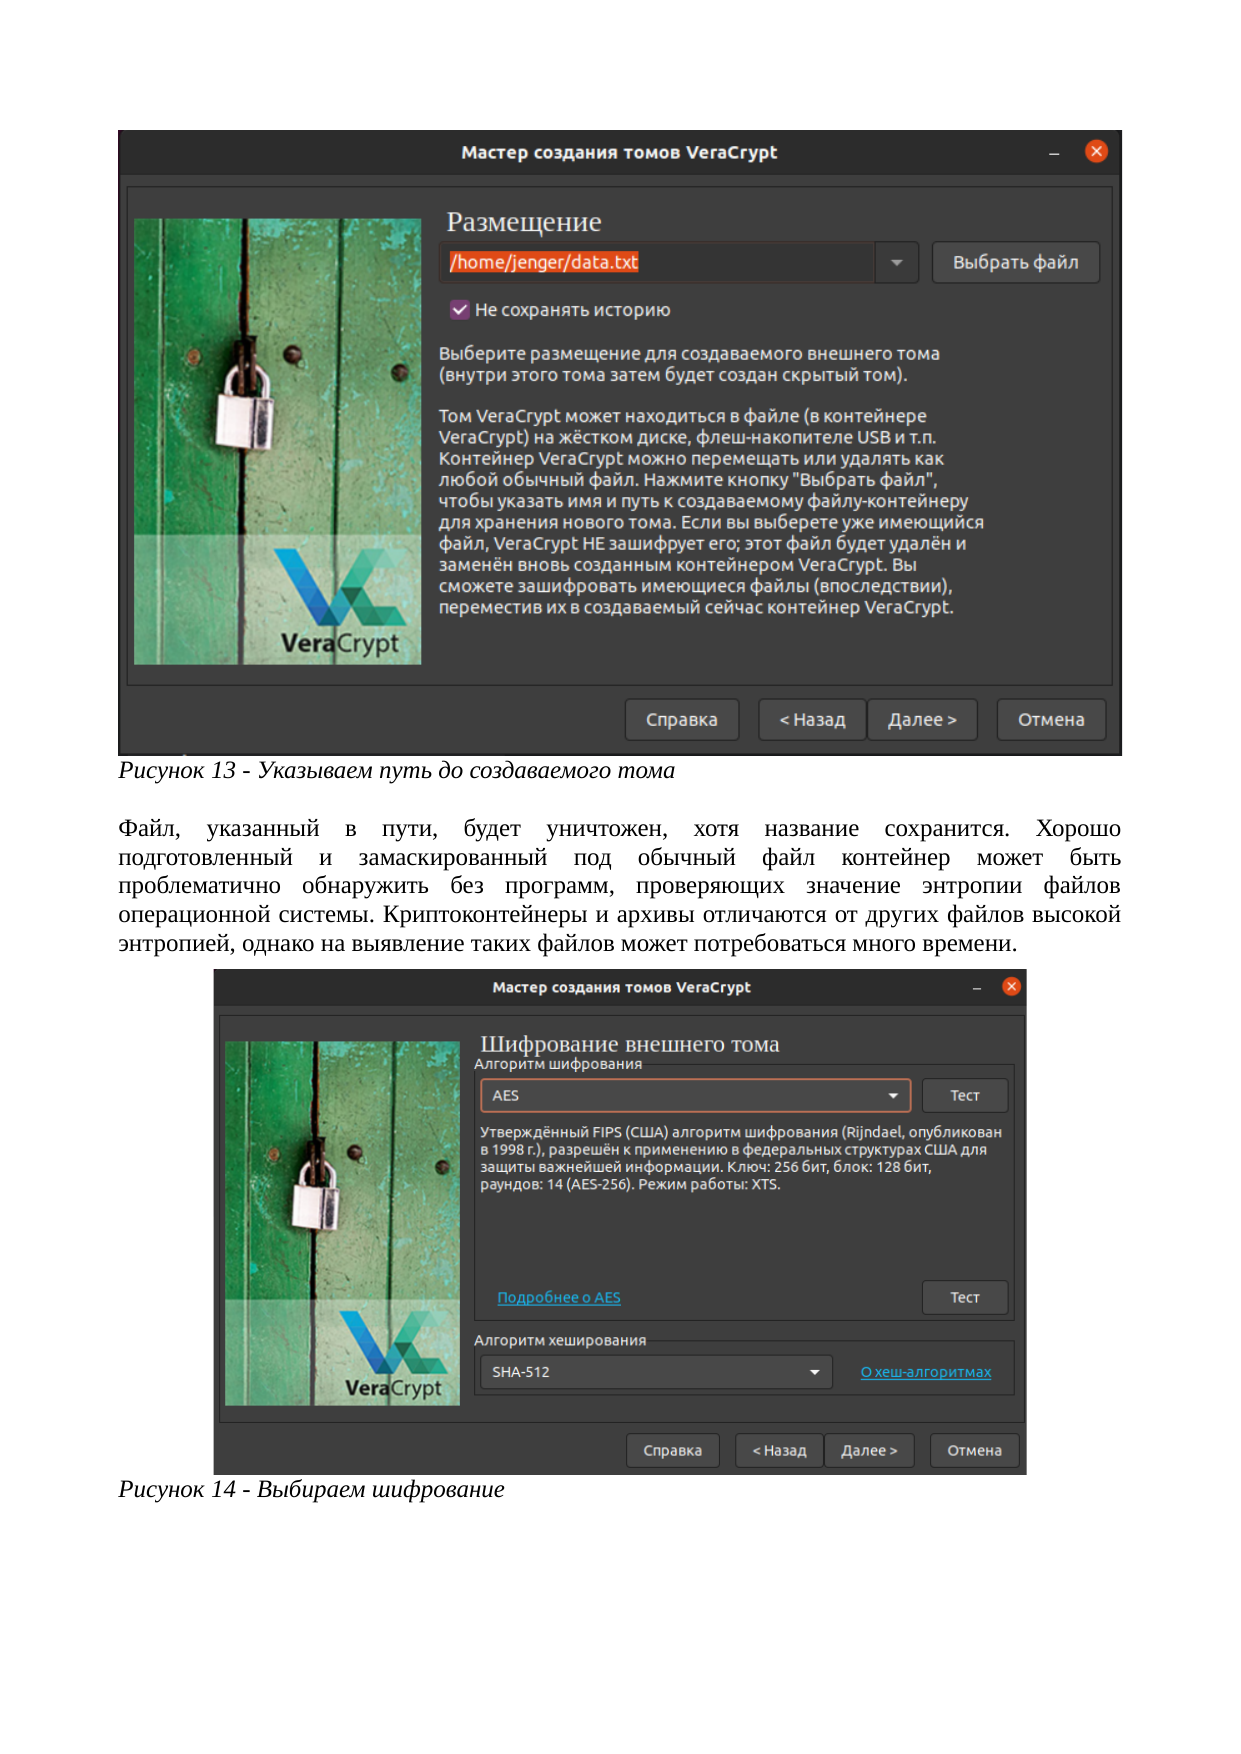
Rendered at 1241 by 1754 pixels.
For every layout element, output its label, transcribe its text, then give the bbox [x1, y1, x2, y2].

picture [213, 969, 1027, 1475]
picture [118, 130, 1123, 756]
text Файл, указанный в пути, будет уничтожен, хотя название сохранится. Хорошо подготовленный и замаскированный под обычный файл контейнер может быть проблематично обнаружить без программ, проверяющих значение энтропии файлов операционной системы. Криптоконтейнеры и архивы отличаются от других файлов высокой энтропией, однако на выявление таких файлов может потребоваться много времени. [118, 813, 1122, 957]
text Рисунок 13 - Указываем путь до создаваемого тома [118, 756, 1122, 784]
text Рисунок 14 - Выбираем шифрование [118, 969, 1122, 1503]
